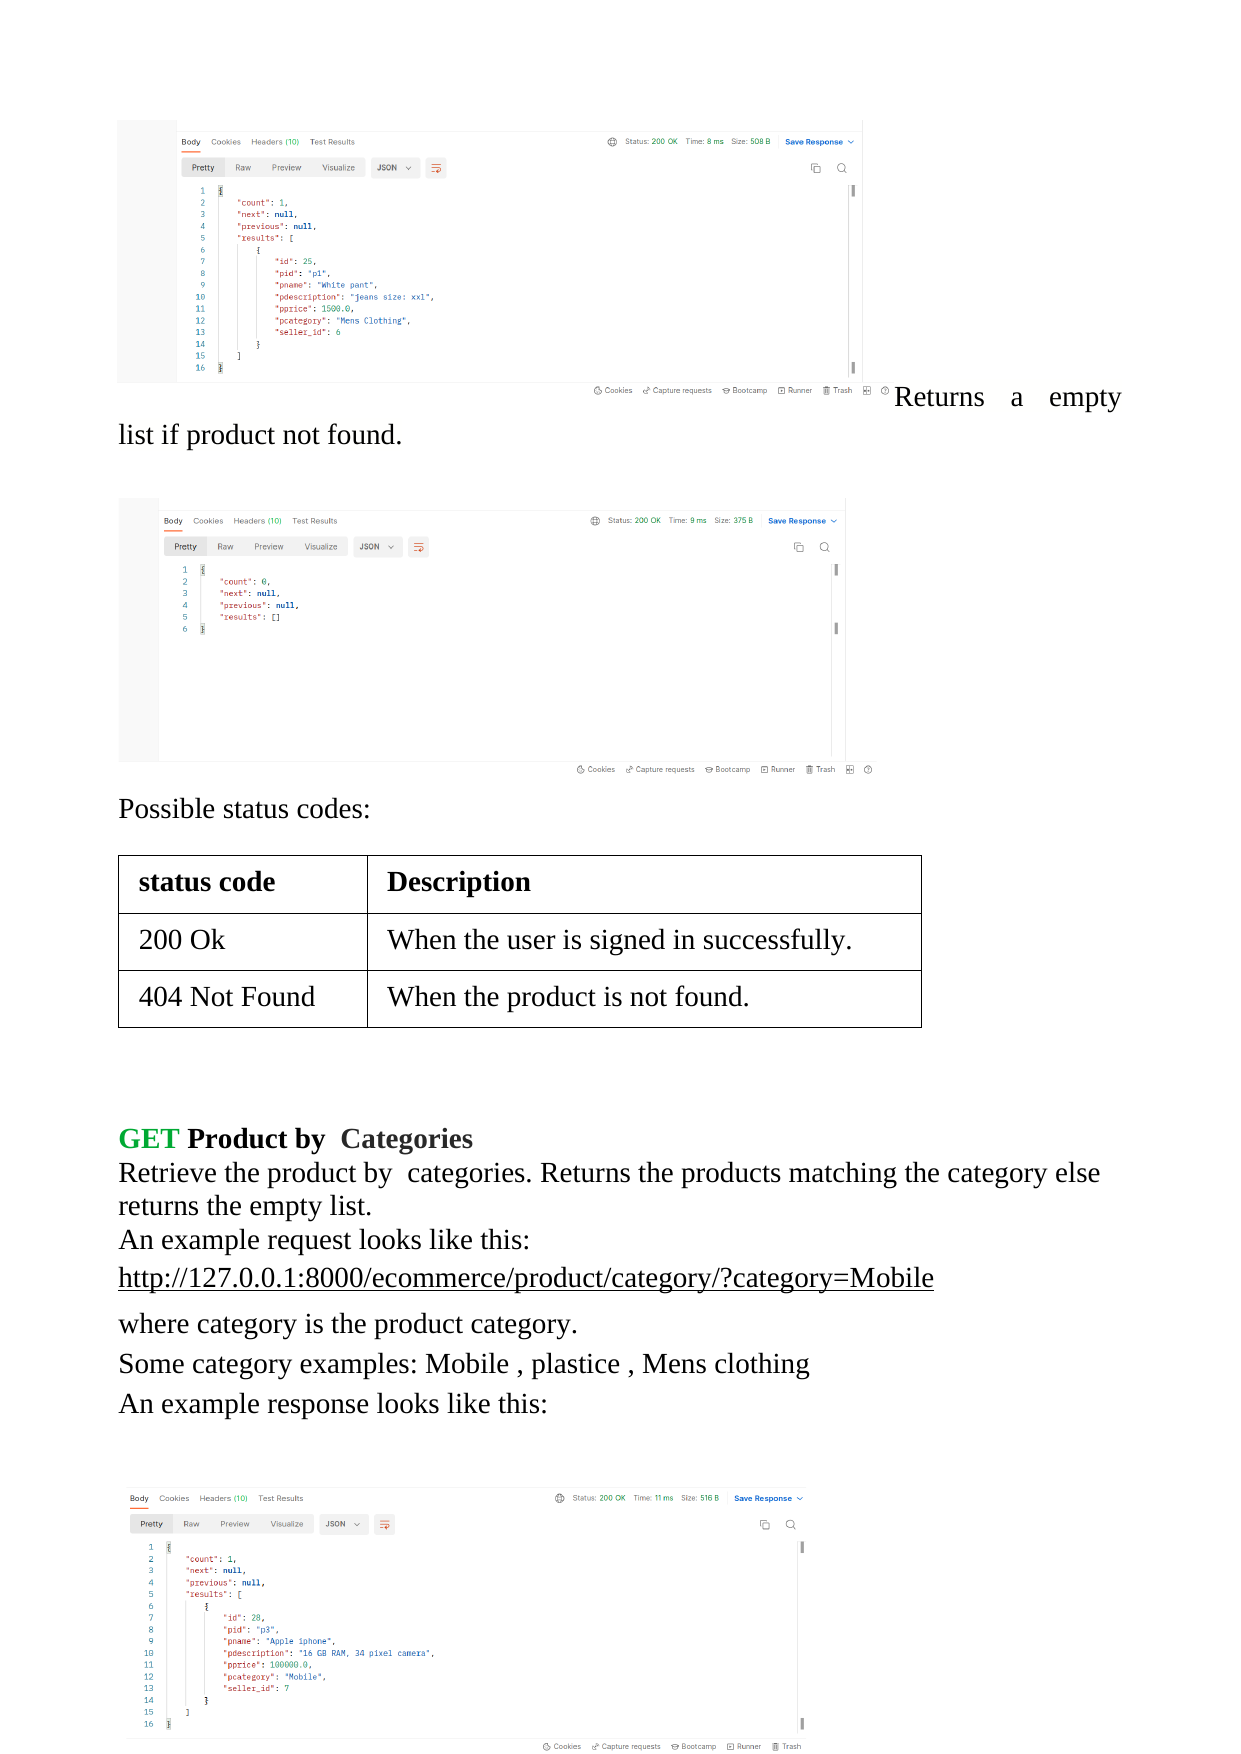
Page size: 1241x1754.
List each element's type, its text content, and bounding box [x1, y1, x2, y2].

text An example response looks like this: [118, 1386, 1122, 1419]
text Retrieve the product by categories. Returns the products matching the category else returns the empty list. [118, 1155, 1122, 1222]
table_cell 200 Ok [119, 914, 367, 970]
table_header status code [119, 856, 367, 912]
text where category is the product category. [118, 1306, 1122, 1340]
text Returns a empty list if product not found. [118, 379, 1122, 451]
text An example request looks like this: [118, 1222, 1122, 1256]
table_cell 404 Not Found [119, 971, 367, 1027]
table_cell When the product is not found. [368, 971, 921, 1027]
table_header Description [368, 856, 921, 912]
text GET Product by Categories [118, 1121, 1122, 1155]
text http://127.0.0.1:8000/ecommerce/product/category/?category=Mobile [118, 1261, 1122, 1294]
table_cell When the user is signed in successfully. [368, 914, 921, 970]
text Possible status codes: [118, 791, 1122, 825]
text Some category examples: Mobile , plastice , Mens clothing [118, 1346, 1122, 1380]
